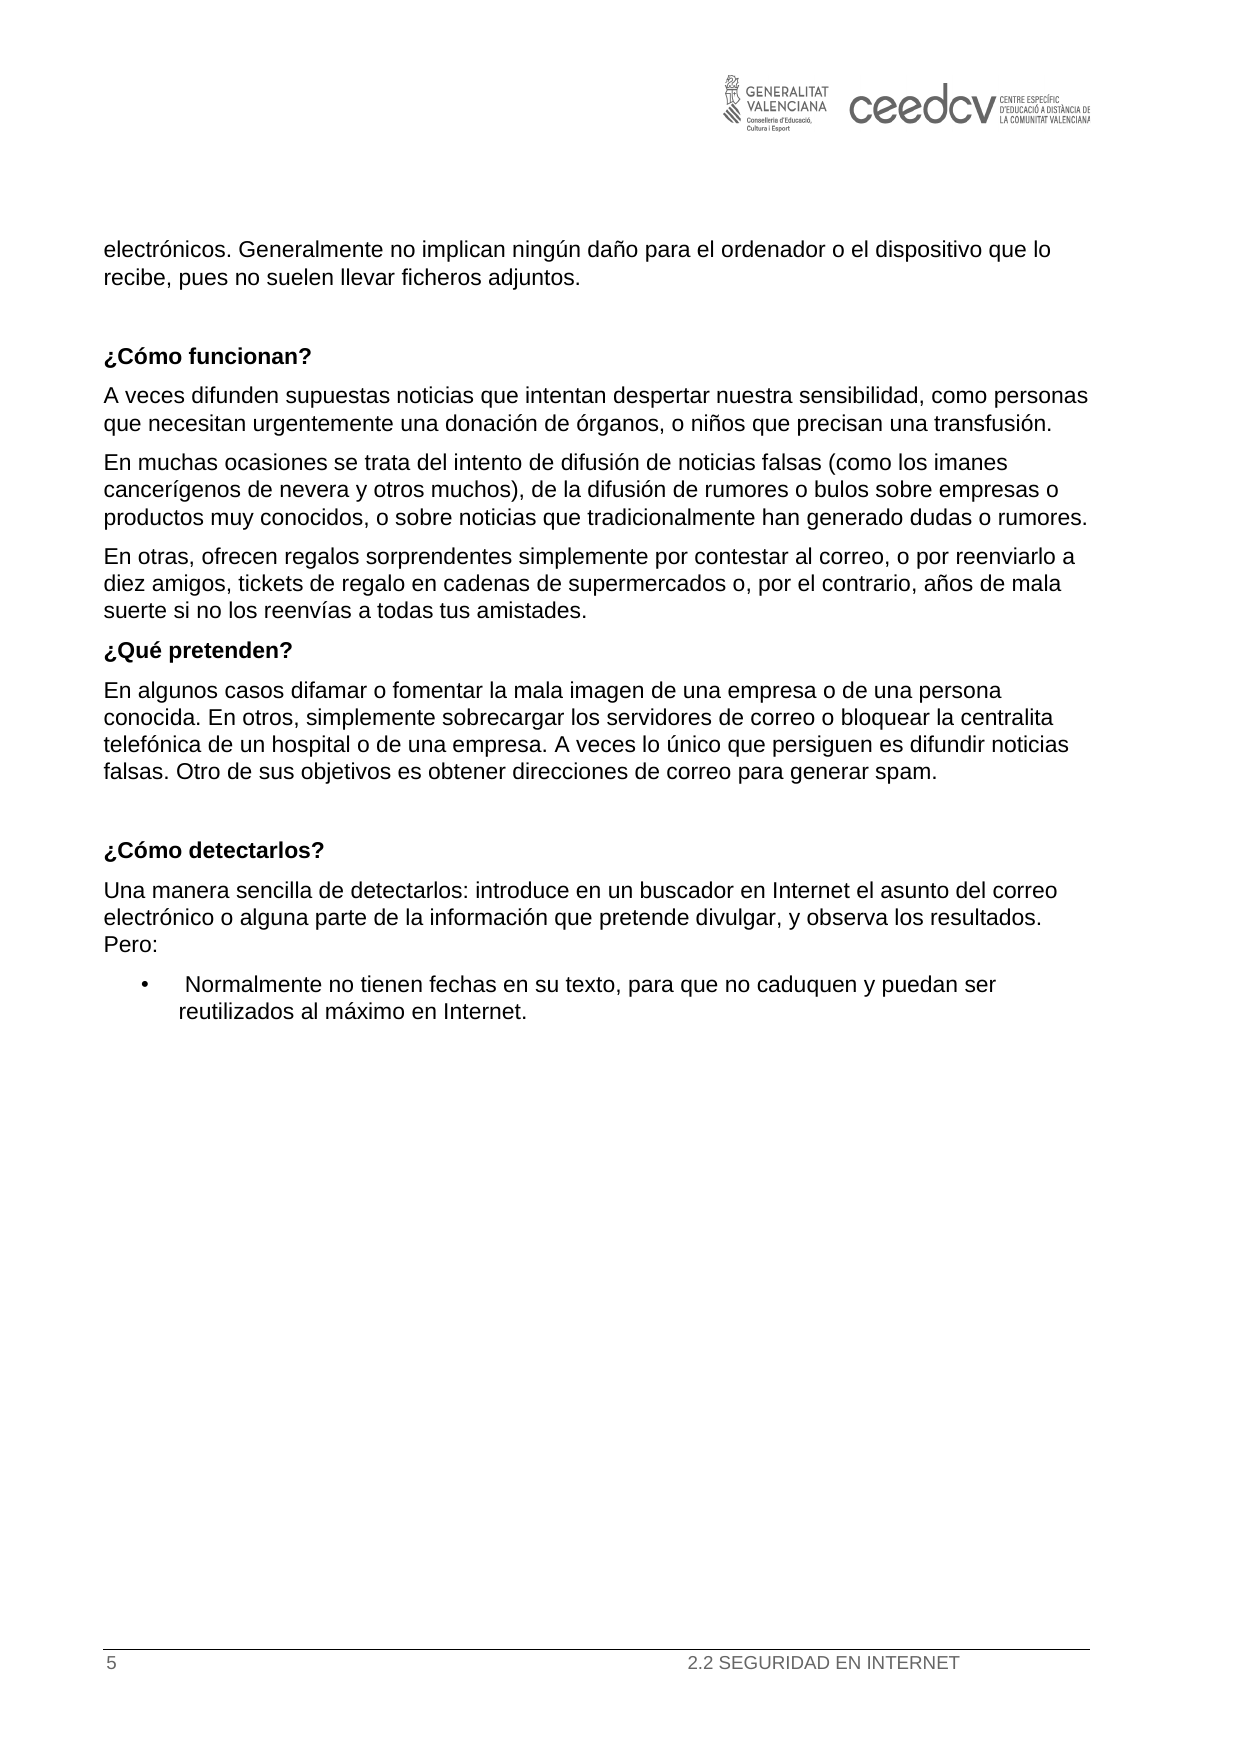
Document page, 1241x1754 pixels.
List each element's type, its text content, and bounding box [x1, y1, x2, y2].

text ¿Qué pretenden? [103, 637, 1090, 664]
text En muchas ocasiones se trata del intento de difusión de noticias falsas (como los imanes cancerígenos de nevera y otros muchos), de la difusión de rumores o bulos sobre empresas o productos muy conocidos, o sobre noticias que tradicionalmente han generado dudas o rumores. [103, 449, 1090, 531]
text Una manera sencilla de detectarlos: introduce en un buscador en Internet el asunto del correo electrónico o alguna parte de la información que pretende divulgar, y observa los resultados. Pero: [103, 877, 1090, 958]
text ¿Cómo funcionan? [103, 343, 1090, 370]
list Normalmente no tienen fechas en su texto, para que no caduquen y puedan ser reutilizados al máximo en Internet. [141, 971, 1090, 1025]
text En otras, ofrecen regalos sorprendentes simplemente por contestar al correo, o por reenviarlo a diez amigos, tickets de regalo en cadenas de supermercados o, por el contrario, años de mala suerte si no los reenvías a todas tus amistades. [103, 543, 1090, 624]
text electrónicos. Generalmente no implican ningún daño para el ordenador o el dispositivo que lo recibe, pues no suelen llevar ficheros adjuntos. [103, 236, 1090, 291]
text A veces difunden supuestas noticias que intentan despertar nuestra sensibilidad, como personas que necesitan urgentemente una donación de órganos, o niños que precisan una transfusión. [103, 382, 1090, 437]
text ¿Cómo detectarlos? [103, 837, 1090, 864]
text En algunos casos difamar o fomentar la mala imagen de una empresa o de una persona conocida. En otros, simplemente sobrecargar los servidores de correo o bloquear la centralita telefónica de un hospital o de una empresa. A veces lo único que persiguen es difundir noticias falsas. Otro de sus objetivos es obtener direcciones de correo para generar spam. [103, 676, 1090, 785]
picture [723, 75, 1091, 132]
